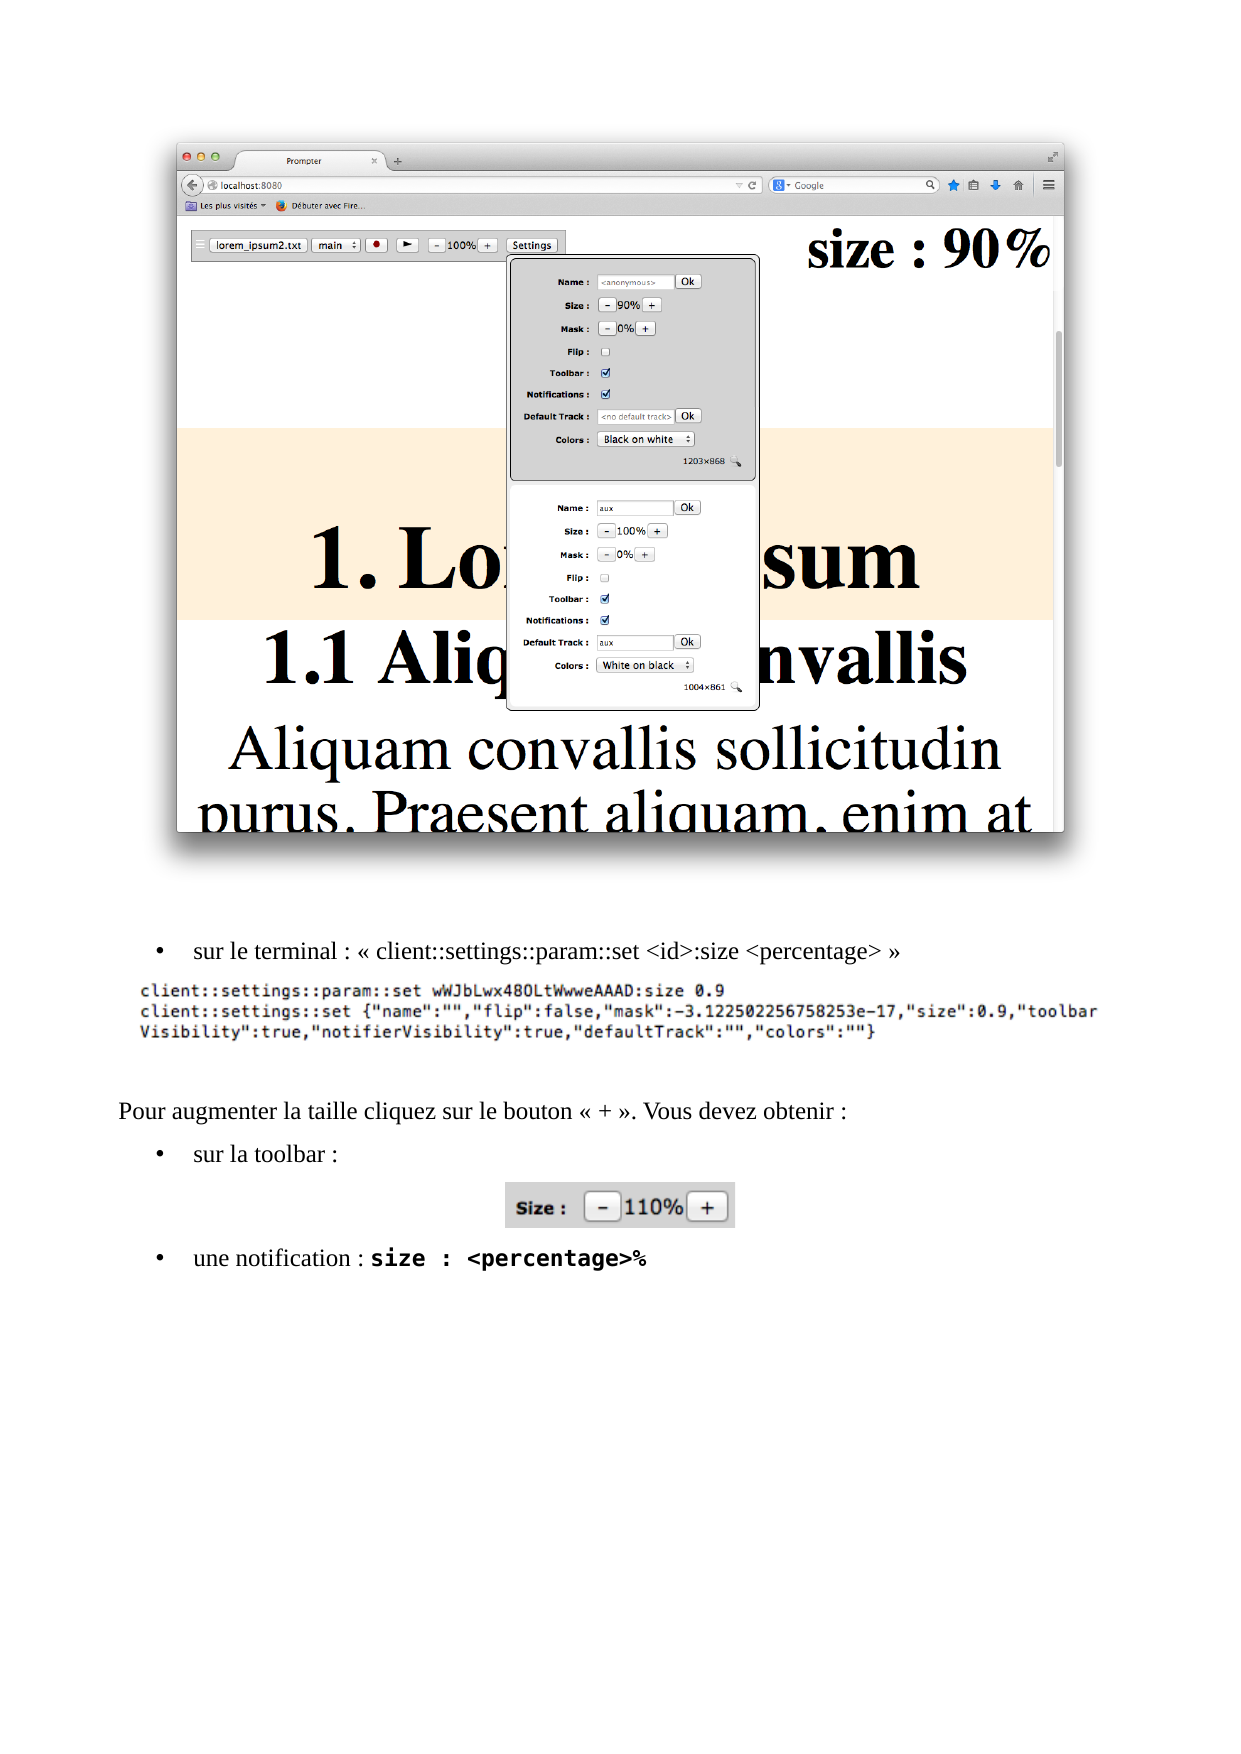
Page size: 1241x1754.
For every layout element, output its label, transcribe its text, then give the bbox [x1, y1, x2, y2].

text Pour augmenter la taille cliquez sur le bouton « + ». Vous devez obtenir : [118, 1096, 1122, 1125]
picture [136, 118, 1104, 888]
list sur le terminal : « client::settings::param::set <id>:size <percentage> » [156, 936, 1122, 965]
list sur la toolbar : [156, 1139, 1122, 1168]
picture [505, 1182, 736, 1228]
list une notification : size : <percentage>% [156, 1243, 1122, 1271]
picture [136, 979, 1104, 1048]
